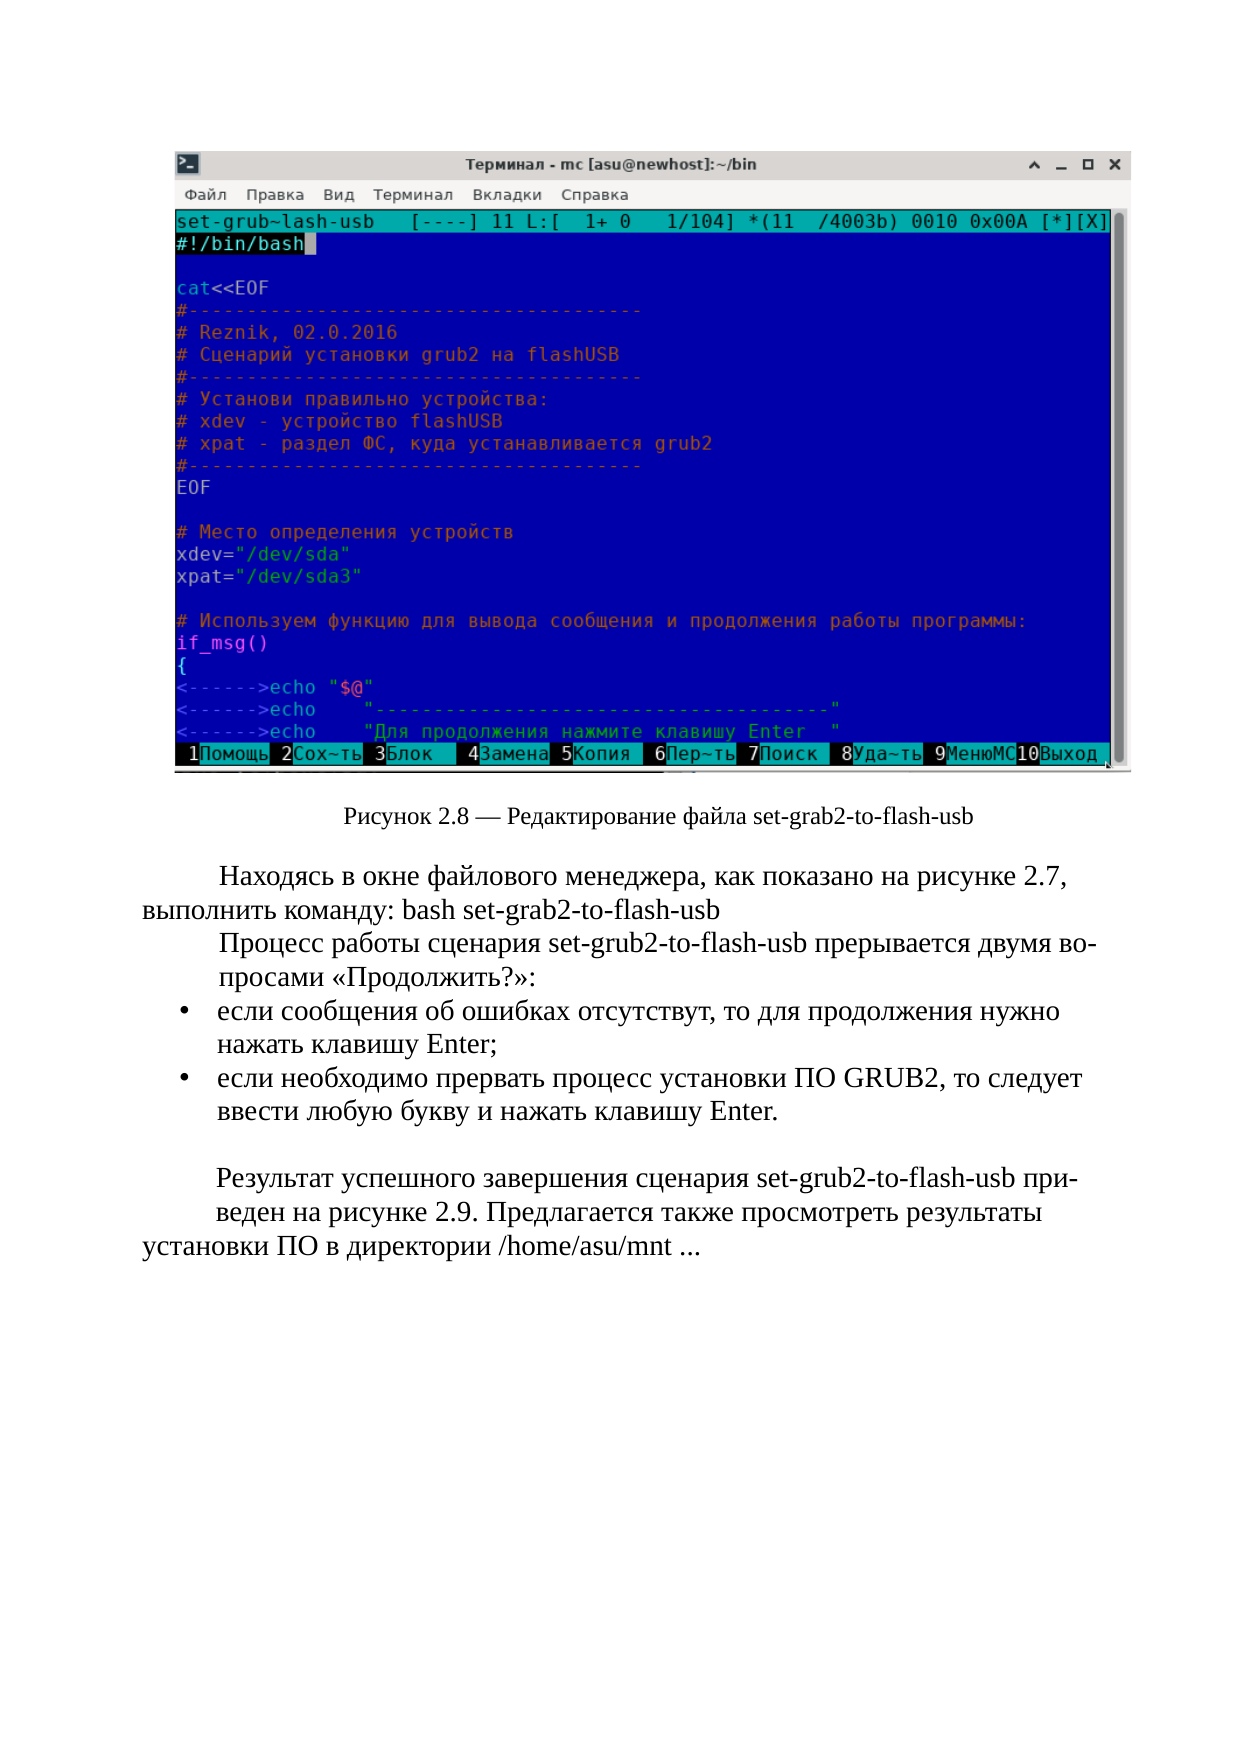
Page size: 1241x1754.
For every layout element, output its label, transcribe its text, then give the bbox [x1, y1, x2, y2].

text веден на рисунке 2.9. Предлагается также просмотреть результаты установки ПО в директории /home/asu/mnt ... [142, 1194, 1098, 1261]
text просами «Продолжить?»: [142, 959, 1098, 993]
text Процесс работы сценария set-grub2-to-flash-usb прерывается двумя во- [142, 926, 1098, 959]
text Результат успешного завершения сценария set-grub2-to-flash-usb при- [142, 1161, 1098, 1194]
list если сообщения об ошибках отсутствут, то для продолжения нужно нажать клавишу Enter; [179, 993, 1098, 1060]
list если необходимо прервать процесс установки ПО GRUB2, то следует ввести любую букву и нажать клавишу Enter. [179, 1060, 1098, 1127]
text Рисунок 2.8 — Редактирование файла set-grab2-to-flash-usb [142, 801, 1098, 830]
text Находясь в окне файлового менеджера, как показано на рисунке 2.7, выполнить команду: bash set-grab2-to-flash-usb [142, 858, 1098, 926]
picture [174, 151, 1132, 773]
